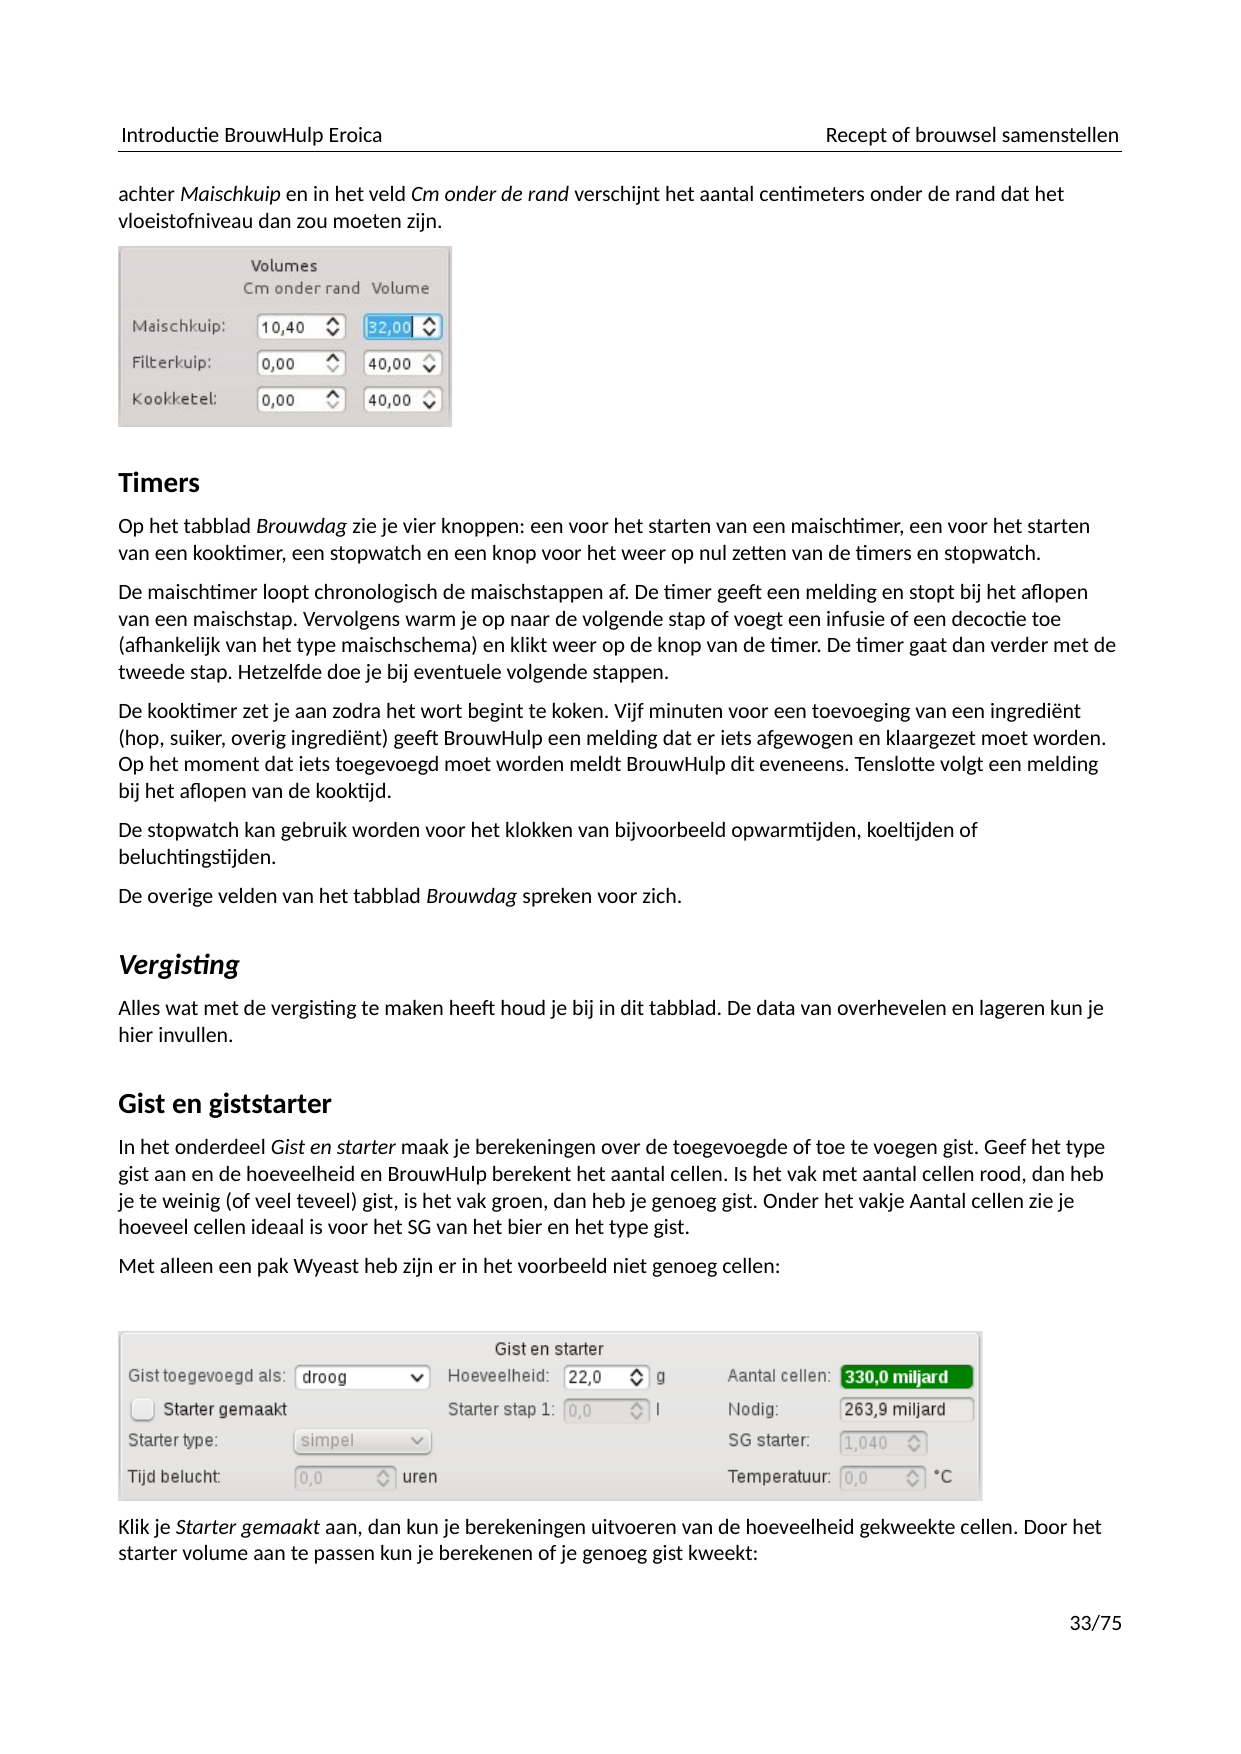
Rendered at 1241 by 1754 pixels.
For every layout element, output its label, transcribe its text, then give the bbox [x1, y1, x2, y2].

picture [118, 246, 453, 427]
subtitle Vergisting [118, 946, 1122, 982]
picture [118, 1331, 983, 1501]
text Alles wat met de vergisting te maken heeft houd je bij in dit tabblad. De data van overhevelen en lageren kun je hier invullen. [118, 994, 1122, 1048]
text Klik je Starter gemaakt aan, dan kun je berekeningen uitvoeren van de hoeveelheid gekweekte cellen. Door het starter volume aan te passen kun je berekenen of je genoeg gist kweekt: [118, 1513, 1122, 1566]
subtitle Gist en giststarter [118, 1085, 1122, 1121]
text achter Maischkuip en in het veld Cm onder de rand verschijnt het aantal centimeters onder de rand dat het vloeistofniveau dan zou moeten zijn. [118, 180, 1122, 233]
text Op het tabblad Brouwdag zie je vier knoppen: een voor het starten van een maischtimer, een voor het starten van een kooktimer, een stopwatch en een knop voor het weer op nul zetten van de timers en stopwatch. [118, 512, 1122, 566]
text De kooktimer zet je aan zodra het wort begint te koken. Vijf minuten voor een toevoeging van een ingrediënt (hop, suiker, overig ingrediënt) geeft BrouwHulp een melding dat er iets afgewogen en klaargezet moet worden. Op het moment dat iets toegevoegd moet worden meldt BrouwHulp dit eveneens. Tenslotte volgt een melding bij het aflopen van de kooktijd. [118, 697, 1122, 804]
text De overige velden van het tabblad Brouwdag spreken voor zich. [118, 882, 1122, 909]
text In het onderdeel Gist en starter maak je berekeningen over de toegevoegde of toe te voegen gist. Geef het type gist aan en de hoeveelheid en BrouwHulp berekent het aantal cellen. Is het vak met aantal cellen rood, dan heb je te weinig (of veel teveel) gist, is het vak groen, dan heb je genoeg gist. Onder het vakje Aantal cellen zie je hoeveel cellen ideaal is voor het SG van het bier en het type gist. [118, 1133, 1122, 1240]
text Met alleen een pak Wyeast heb zijn er in het voorbeeld niet genoeg cellen: [118, 1253, 1122, 1279]
text De stopwatch kan gebruik worden voor het klokken van bijvoorbeeld opwarmtijden, koeltijden of beluchtingstijden. [118, 816, 1122, 870]
subtitle Timers [118, 464, 1122, 500]
text De maischtimer loopt chronologisch de maischstappen af. De timer geeft een melding en stopt bij het aflopen van een maischstap. Vervolgens warm je op naar de volgende stap of voegt een infusie of een decoctie toe (afhankelijk van het type maischschema) en klikt weer op de knop van de timer. De timer gaat dan verder met de tweede stap. Hetzelfde doe je bij eventuele volgende stappen. [118, 578, 1122, 685]
